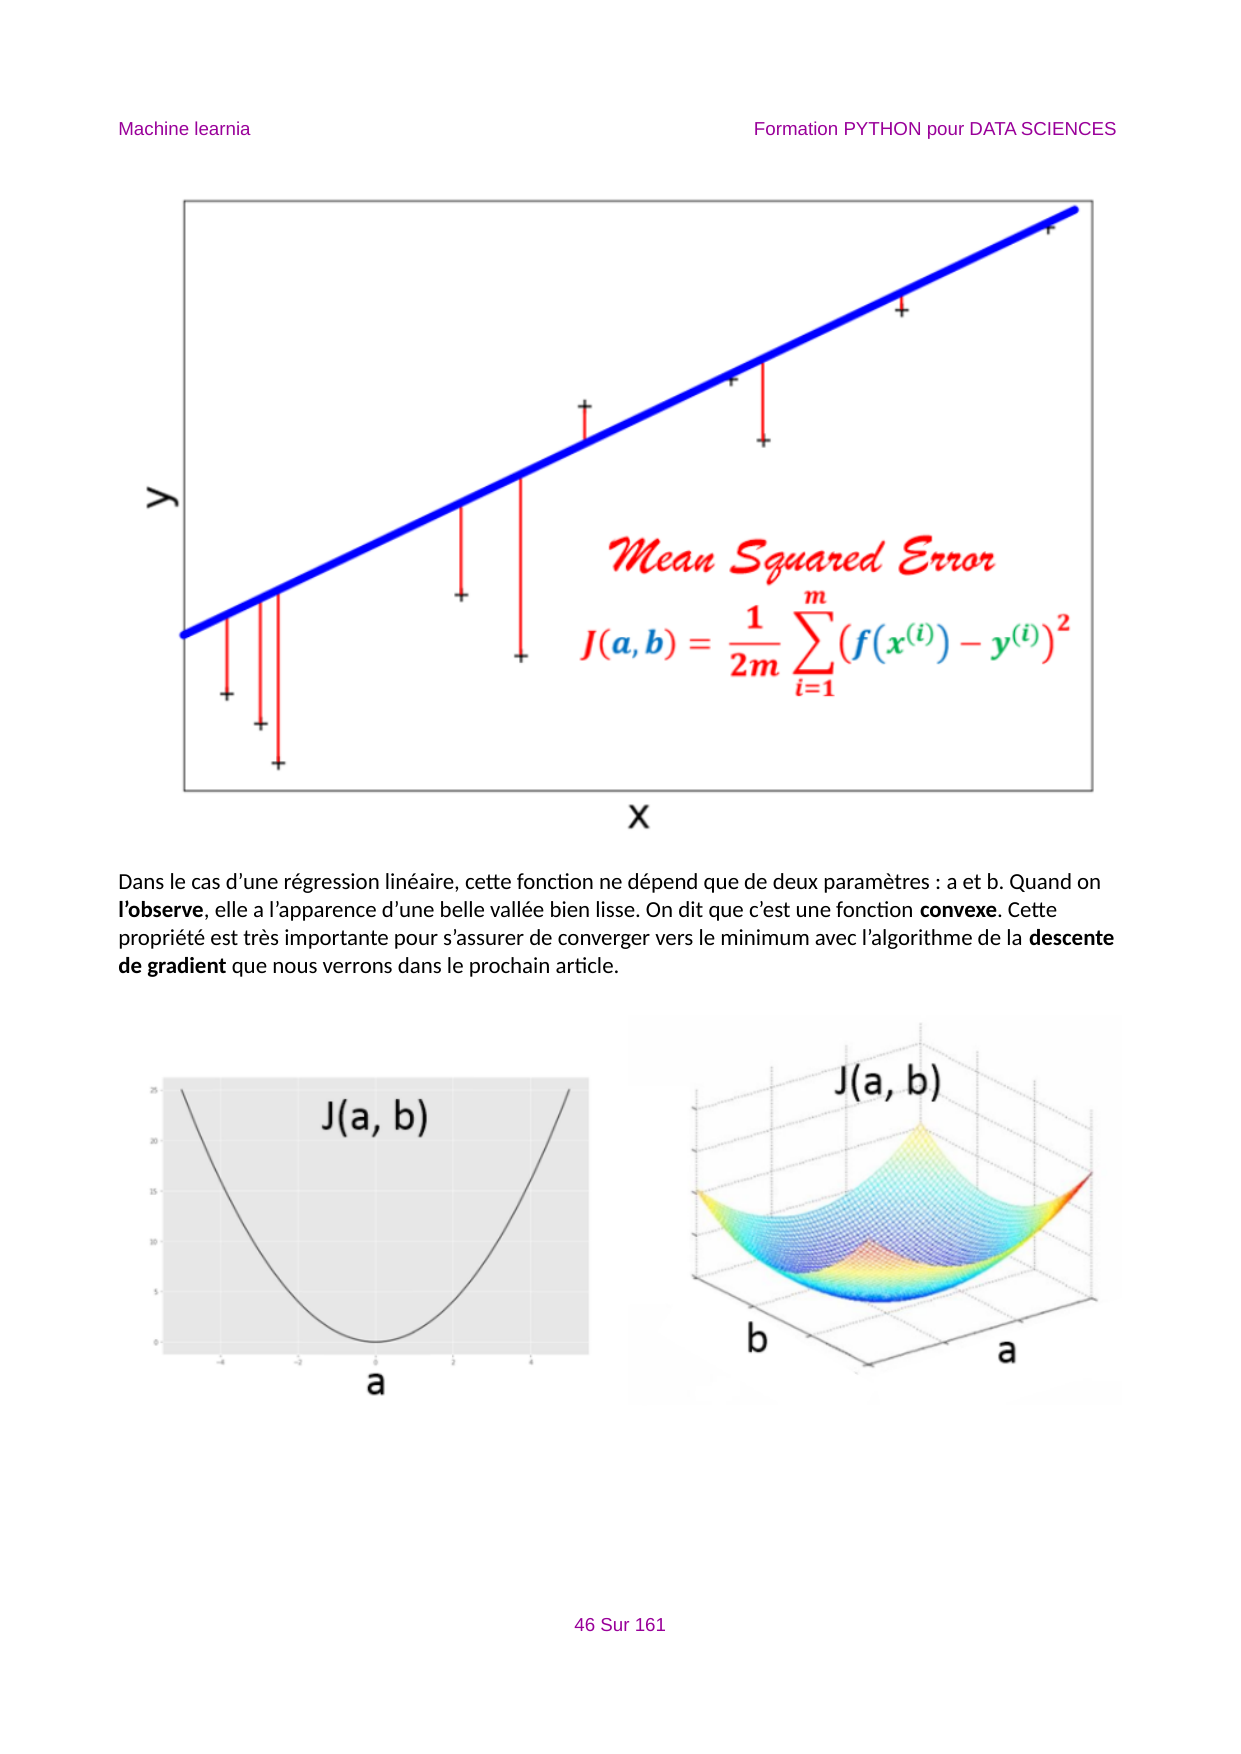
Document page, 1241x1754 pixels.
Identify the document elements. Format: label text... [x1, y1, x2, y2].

text Dans le cas d’une régression linéaire, cette fonction ne dépend que de deux paramètres : a et b. Quand on l’observe, elle a l’apparence d’une belle vallée bien lisse. On dit que c’est une fonction convexe. Cette propriété est très importante pour s’assurer de converger vers le minimum avec l’algorithme de la descente de gradient que nous verrons dans le prochain article. [118, 867, 1122, 979]
picture [118, 169, 1122, 840]
picture [118, 979, 1122, 1416]
